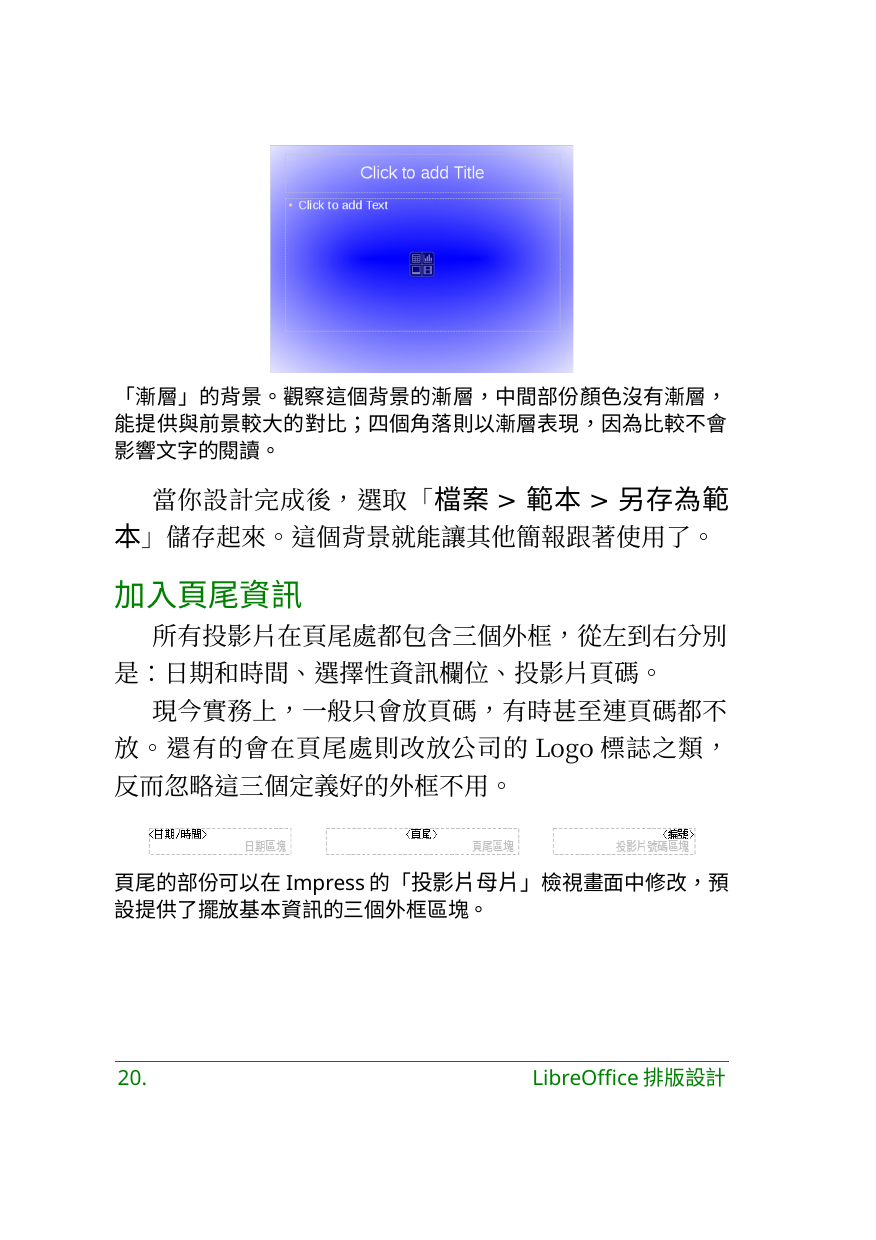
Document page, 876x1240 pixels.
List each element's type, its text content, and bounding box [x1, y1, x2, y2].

picture [121, 818, 723, 859]
text 現今實務上，一般只會放頁碼，有時甚至連頁碼都不放。還有的會在頁尾處則改放公司的Logo標誌之類，反而忽略這三個定義好的外框不用。 [114, 690, 729, 803]
text 當你設計完成後，選取「檔案 > 範本 > 另存為範本」儲存起來。這個背景就能讓其他簡報跟著使用了。 [114, 479, 729, 554]
table_header [574, 146, 729, 372]
table_cell 頁尾的部份可以在Impress的「投影片母片」檢視畫面中修改，預設提供了擺放基本資訊的三個外框區塊。 [115, 861, 729, 923]
picture [270, 145, 574, 373]
table_cell 「漸層」的背景。觀察這個背景的漸層，中間部份顏色沒有漸層，能提供與前景較大的對比；四個角落則以漸層表現，因為比較不會影響文字的閱讀。 [115, 375, 729, 464]
table_header [115, 146, 270, 372]
text 所有投影片在頁尾處都包含三個外框，從左到右分別是：日期和時間、選擇性資訊欄位、投影片頁碼。 [114, 615, 729, 690]
table_header [115, 818, 729, 861]
subtitle 加入頁尾資訊 [114, 570, 729, 615]
